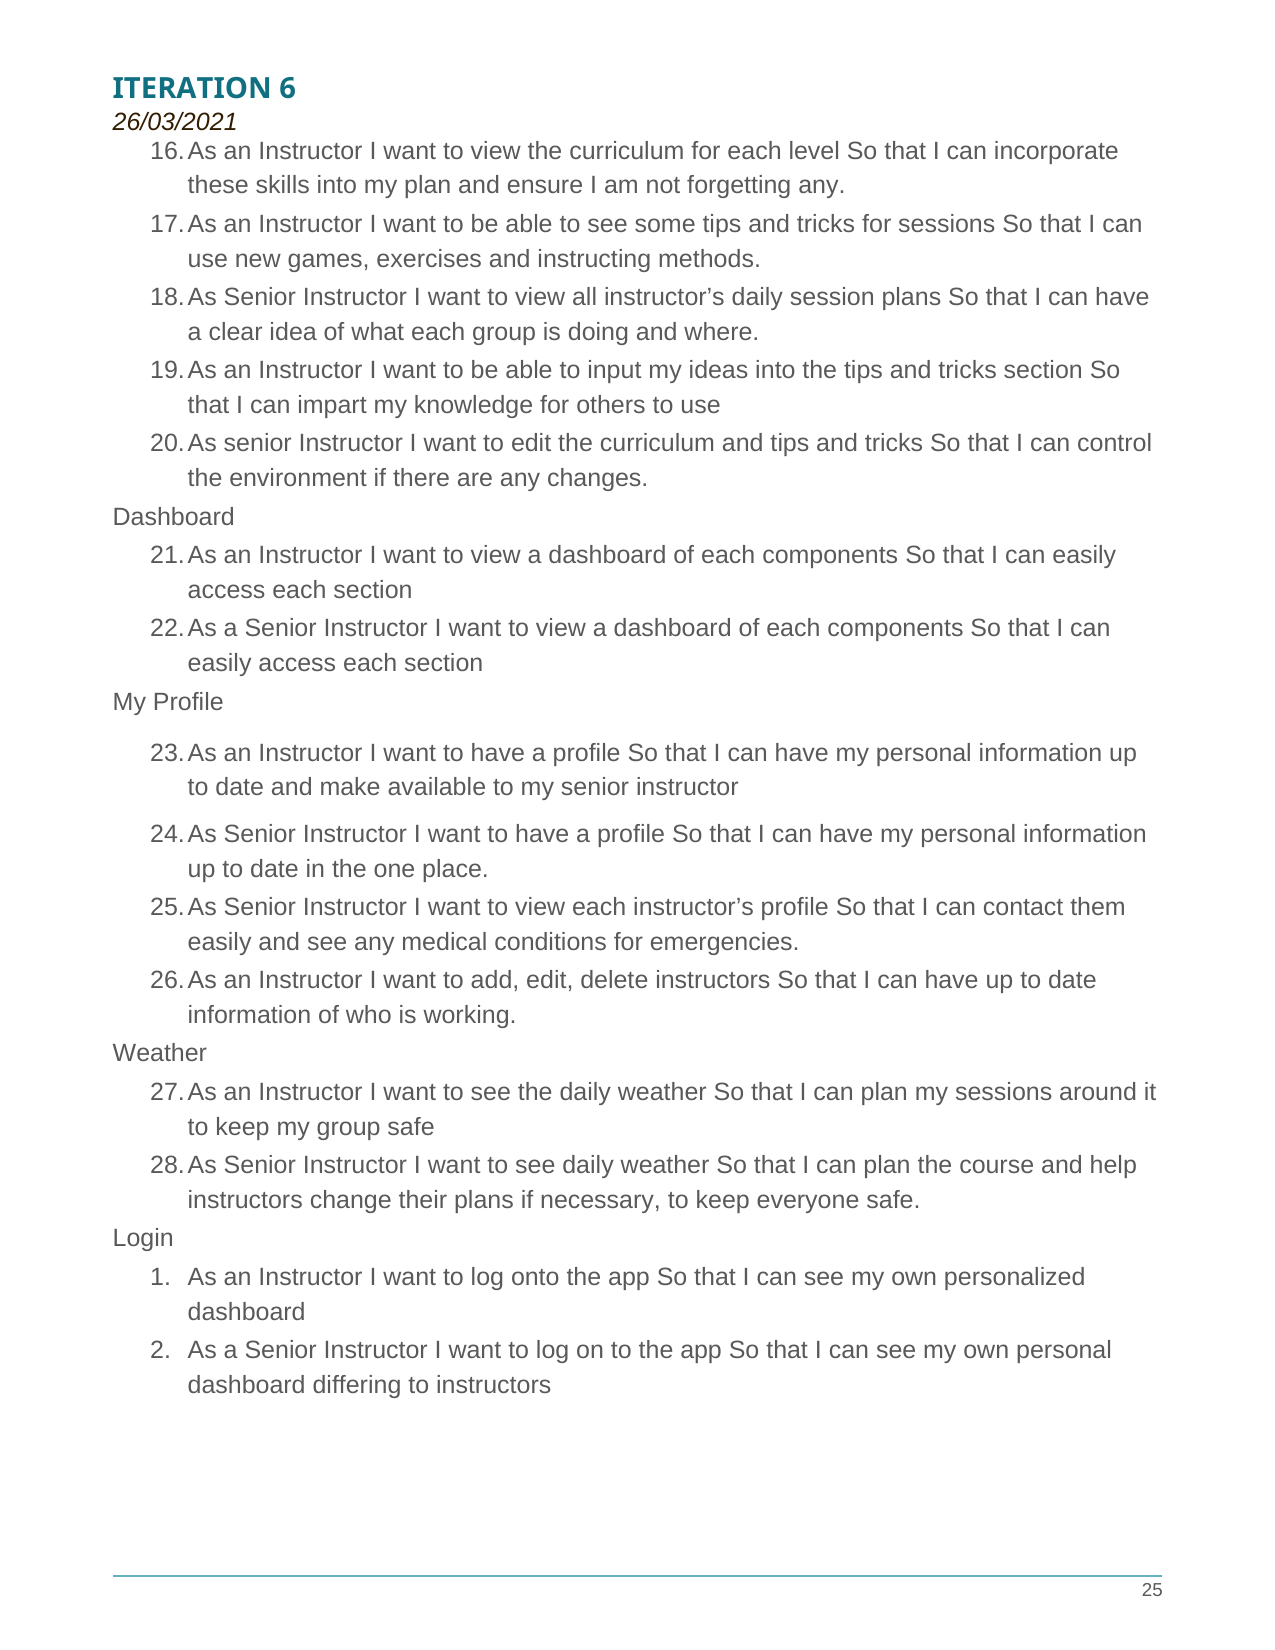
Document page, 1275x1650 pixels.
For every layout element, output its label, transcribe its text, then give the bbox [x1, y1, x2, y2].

text Login [112, 1223, 1162, 1252]
list As an Instructor I want to add, edit, delete instructors So that I can have up to date information of who is working. [150, 965, 1162, 1028]
list As an Instructor I want to be able to see some tips and tricks for sessions So that I can use new games, exercises and instructing methods. [150, 209, 1162, 272]
list As an Instructor I want to have a profile So that I can have my personal information up to date and make available to my senior instructor [150, 738, 1162, 801]
list As an Instructor I want to view a dashboard of each components So that I can easily access each section [150, 540, 1162, 603]
list As Senior Instructor I want to see daily weather So that I can plan the course and help instructors change their plans if necessary, to keep everyone safe. [150, 1150, 1162, 1213]
text Dashboard [112, 502, 1162, 530]
list As senior Instructor I want to edit the curriculum and tips and tricks So that I can control the environment if there are any changes. [150, 428, 1162, 492]
list As a Senior Instructor I want to log on to the app So that I can see my own personal dashboard differing to instructors [150, 1335, 1162, 1398]
list As Senior Instructor I want to view each instructor’s profile So that I can contact them easily and see any medical conditions for emergencies. [150, 892, 1162, 955]
list As Senior Instructor I want to view all instructor’s daily session plans So that I can have a clear idea of what each group is doing and where. [150, 282, 1162, 345]
list As a Senior Instructor I want to view a dashboard of each components So that I can easily access each section [150, 613, 1162, 677]
list As an Instructor I want to view the curriculum for each level So that I can incorporate these skills into my plan and ensure I am not forgetting any. [150, 187, 1162, 199]
list As an Instructor I want to see the daily weather So that I can plan my sessions around it to keep my group safe [150, 1077, 1162, 1140]
list As an Instructor I want to be able to input my ideas into the tips and tricks section So that I can impart my knowledge for others to use [150, 355, 1162, 418]
list As Senior Instructor I want to have a profile So that I can have my personal information up to date in the one place. [150, 819, 1162, 882]
text My Profile [112, 686, 1162, 715]
list As an Instructor I want to log onto the app So that I can see my own personalized dashboard [150, 1262, 1162, 1325]
text Weather [112, 1038, 1162, 1067]
